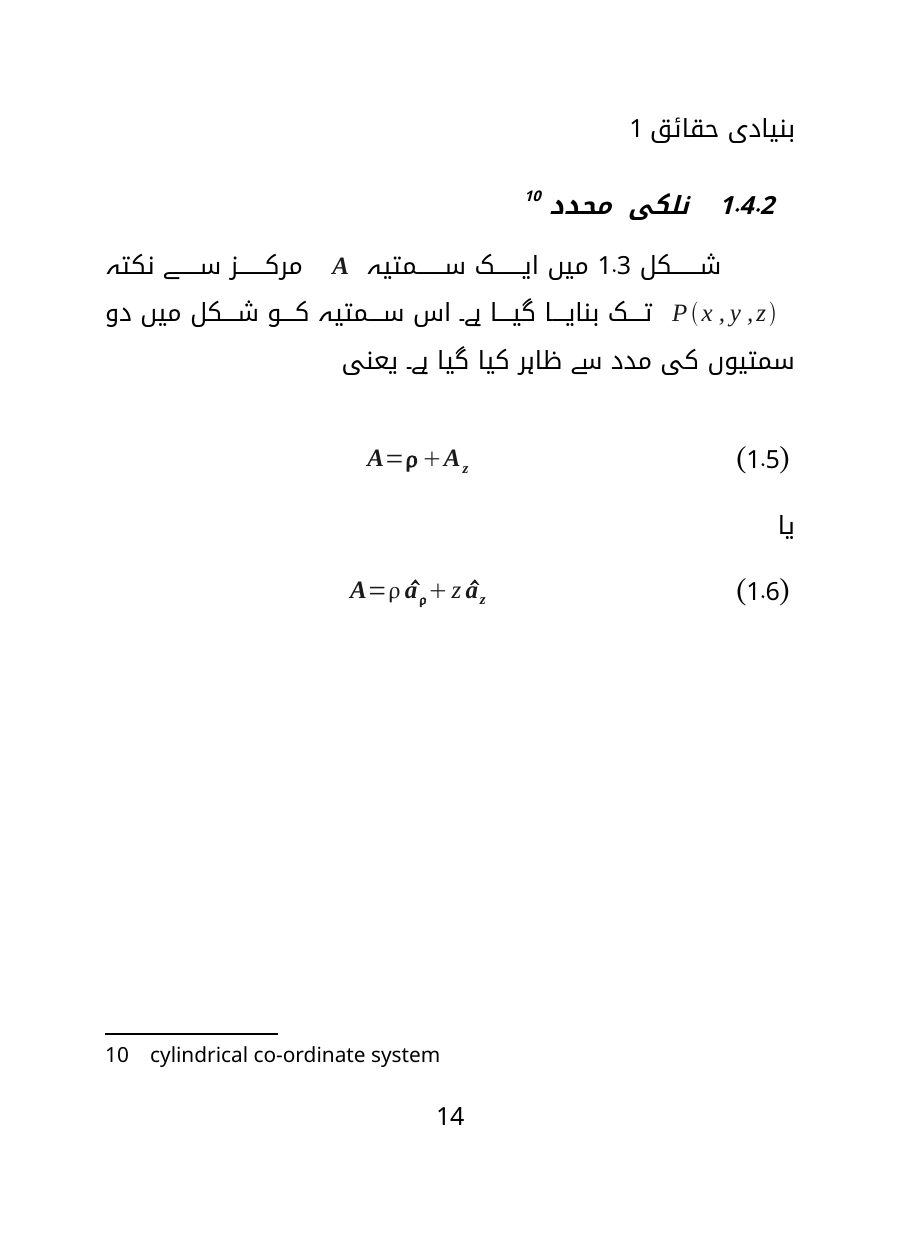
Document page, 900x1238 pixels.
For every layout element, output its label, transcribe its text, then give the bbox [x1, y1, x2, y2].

table_header [105, 431, 718, 502]
table_header (1.6) [718, 562, 795, 634]
list cylindrical co-ordinate system [105, 1040, 795, 1068]
text یا [105, 502, 795, 550]
subtitle نلکی محدد [105, 182, 718, 230]
table_header (1.5) [718, 431, 795, 502]
table_header [105, 562, 718, 634]
text شکل 1.3 میں ایک سمتیہ مرکز سے نکتہ تک بنایا گیا ہے۔ اس سمتیہ کو شکل میں دو سمتیوں کی مدد سے ظاہر کیا گیا ہے۔ یعنی [105, 242, 795, 384]
